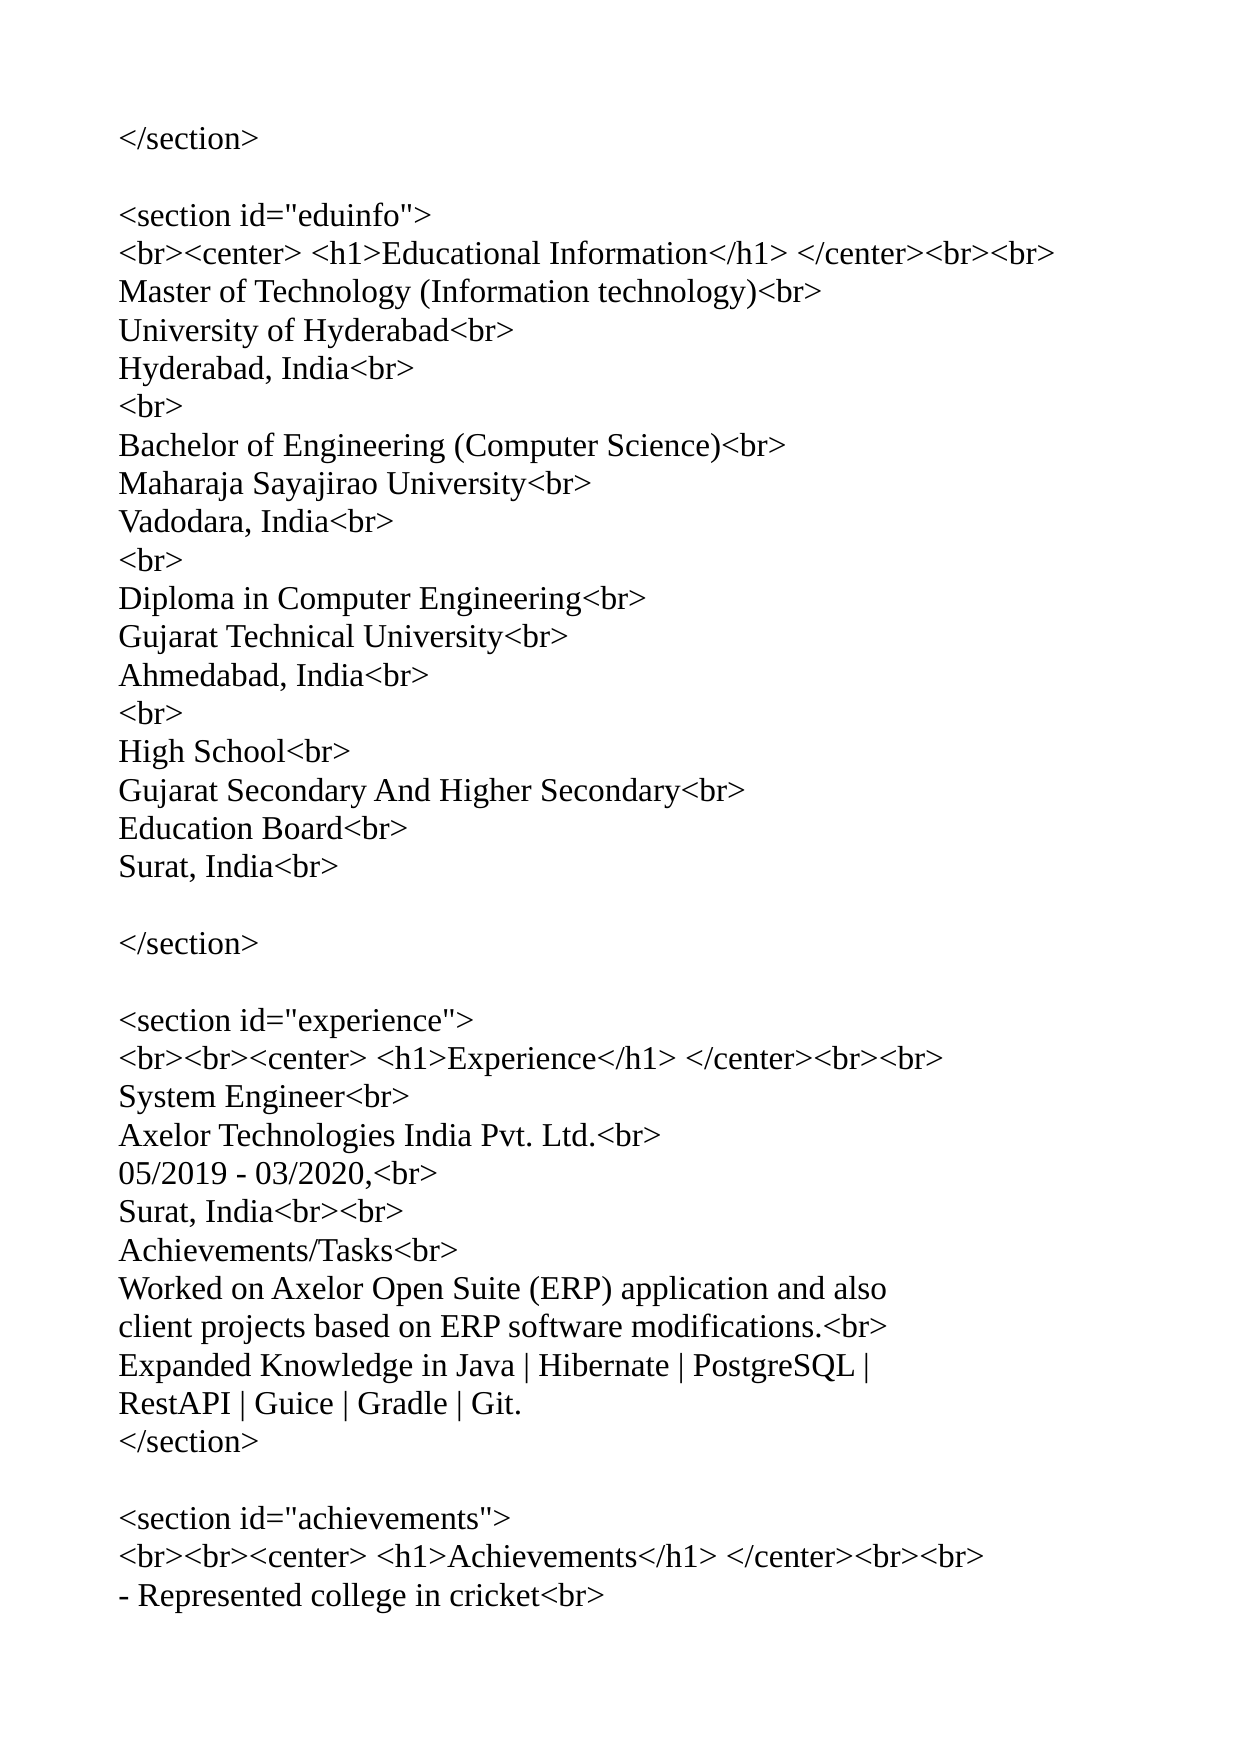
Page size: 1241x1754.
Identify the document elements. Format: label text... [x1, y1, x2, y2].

text Expanded Knowledge in Java | Hibernate | PostgreSQL | [118, 1345, 1122, 1383]
text 05/2019 - 03/2020,<br> [118, 1153, 1122, 1191]
text Surat, India<br><br> [118, 1191, 1122, 1230]
text Master of Technology (Information technology)<br> [118, 271, 1122, 310]
text <br> [118, 693, 1122, 731]
text <br><br><center> <h1>Experience</h1> </center><br><br> [118, 1038, 1122, 1076]
text RestAPI | Guice | Gradle | Git. [118, 1383, 1122, 1421]
text System Engineer<br> [118, 1076, 1122, 1115]
text Ahmedabad, India<br> [118, 655, 1122, 693]
text Hyderabad, India<br> [118, 348, 1122, 386]
text <section id="experience"> [118, 1000, 1122, 1038]
text Diploma in Computer Engineering<br> [118, 578, 1122, 616]
text <br> [118, 386, 1122, 425]
text Gujarat Technical University<br> [118, 616, 1122, 655]
text - Represented college in cricket<br> [118, 1575, 1122, 1613]
text Surat, India<br> [118, 846, 1122, 885]
text <br><br><center> <h1>Achievements</h1> </center><br><br> [118, 1536, 1122, 1575]
text </section> [118, 1421, 1122, 1460]
text client projects based on ERP software modifications.<br> [118, 1306, 1122, 1345]
text <section id="achievements"> [118, 1498, 1122, 1536]
text <br> [118, 540, 1122, 578]
text Gujarat Secondary And Higher Secondary<br> [118, 770, 1122, 808]
text <br><center> <h1>Educational Information</h1> </center><br><br> [118, 233, 1122, 271]
text <section id="eduinfo"> [118, 195, 1122, 233]
text Education Board<br> [118, 808, 1122, 846]
text Vadodara, India<br> [118, 501, 1122, 540]
text University of Hyderabad<br> [118, 310, 1122, 348]
text Worked on Axelor Open Suite (ERP) application and also [118, 1268, 1122, 1306]
text Axelor Technologies India Pvt. Ltd.<br> [118, 1115, 1122, 1153]
text </section> [118, 923, 1122, 961]
text Maharaja Sayajirao University<br> [118, 463, 1122, 501]
text High School<br> [118, 731, 1122, 770]
text Bachelor of Engineering (Computer Science)<br> [118, 425, 1122, 463]
text Achievements/Tasks<br> [118, 1230, 1122, 1268]
text </section> [118, 118, 1122, 156]
